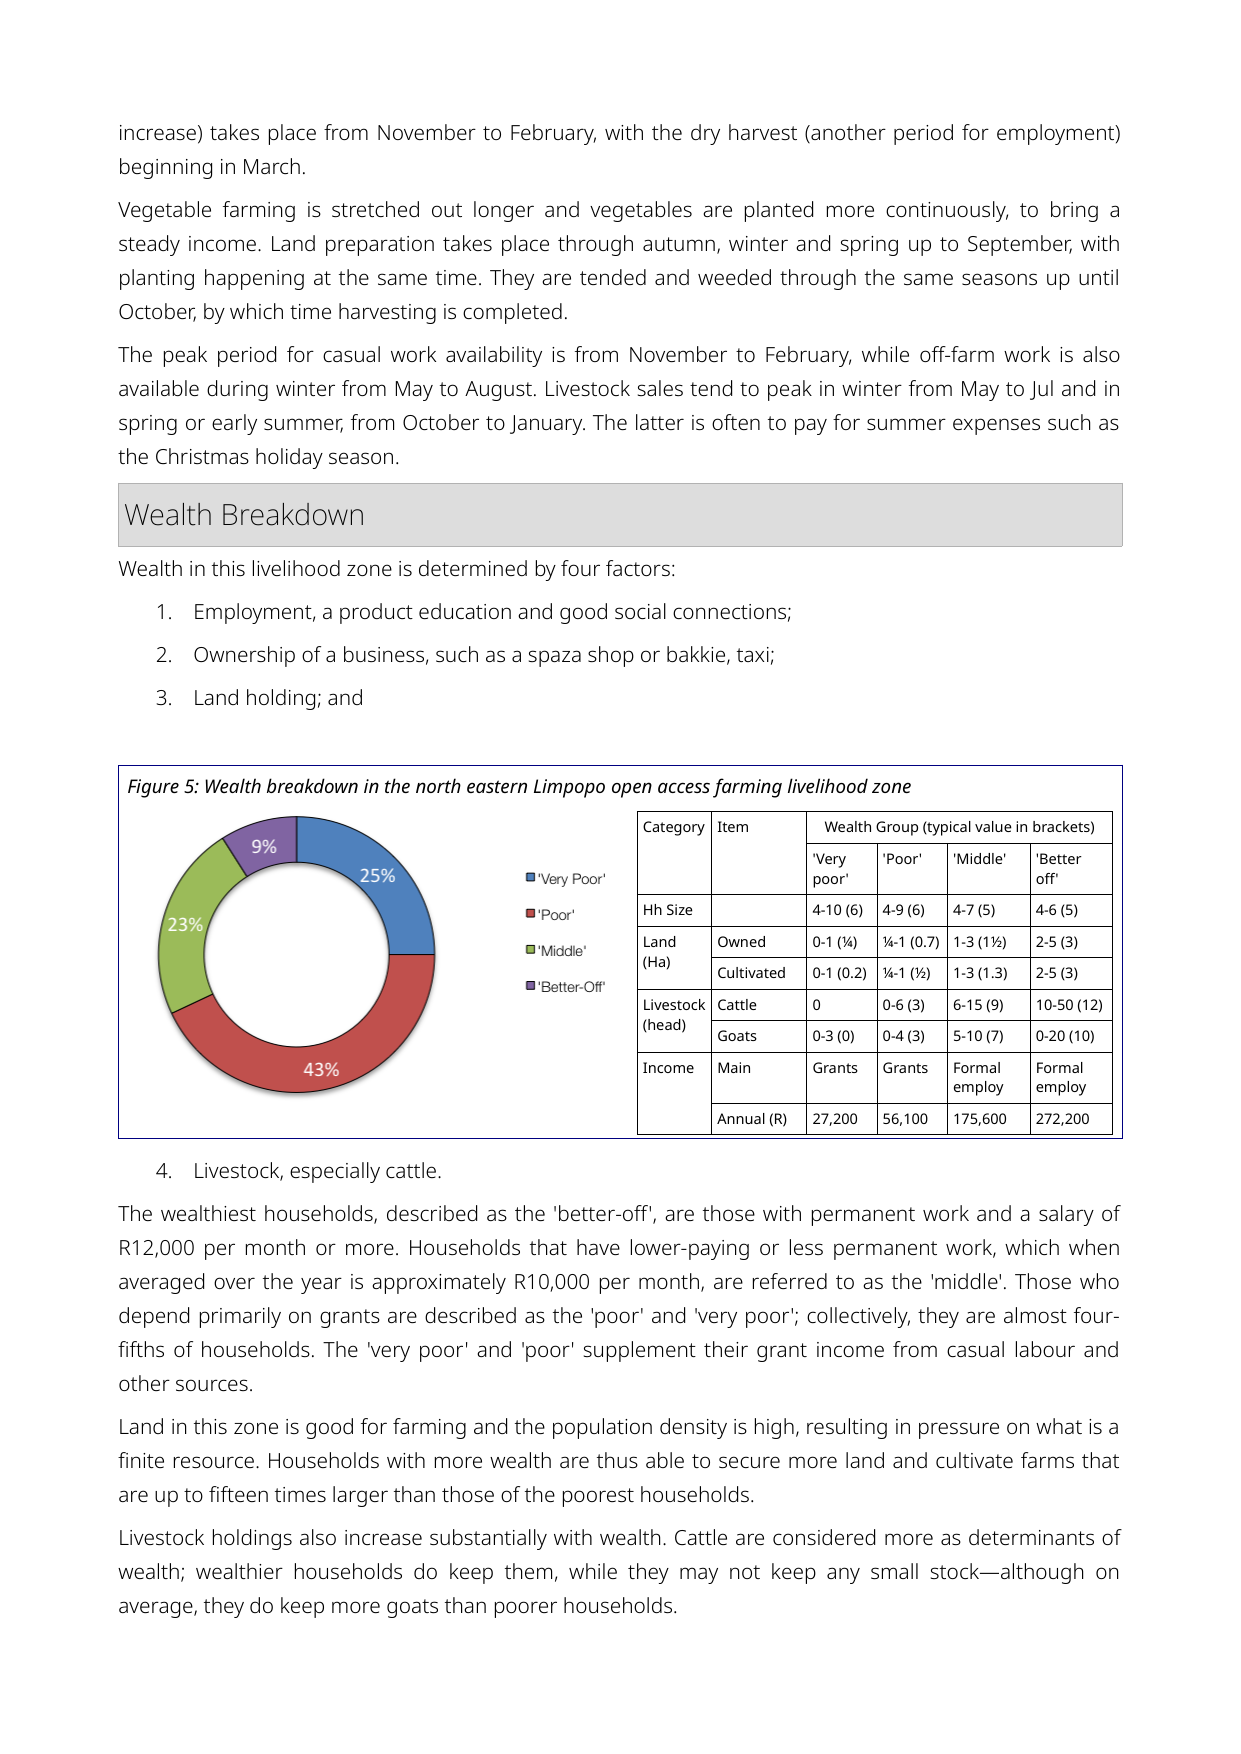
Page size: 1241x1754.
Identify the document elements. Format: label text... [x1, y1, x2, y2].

text Land in this zone is good for farming and the population density is high, resulting in pressure on what is a finite resource. Households with more wealth are thus able to secure more land and cultivate farms that are up to fifteen times larger than those of the poorest households. [118, 1412, 1122, 1509]
table_cell 2-5 (3) [1031, 927, 1112, 957]
table_cell Main [712, 1053, 806, 1103]
table_cell Grants [878, 1053, 947, 1103]
table_cell 'Poor' [878, 844, 947, 894]
list [119, 766, 1122, 1138]
table_cell 4-7 (5) [948, 895, 1030, 926]
table_cell Hh Size [638, 895, 711, 926]
table_header Item [712, 812, 806, 894]
list Ownership of a business, such as a spaza shop or bakkie, taxi; [156, 640, 1122, 669]
table_cell 27,200 [807, 1104, 877, 1134]
list Figure 5: Wealth breakdown in the north eastern Limpopo open access farming livelihood zone [127, 773, 1113, 799]
text Livestock holdings also increase substantially with wealth. Cattle are considered more as determinants of wealth; wealthier households do keep them, while they may not keep any small stock—although on average, they do keep more goats than poorer households. [118, 1523, 1122, 1620]
table_cell Grants [807, 1053, 877, 1103]
table_cell Owned [712, 927, 806, 957]
list Land holding; and [156, 683, 1122, 712]
table_cell ¼-1 (0.7) [878, 927, 947, 957]
table_header Category [638, 812, 711, 894]
table_cell 272,200 [1031, 1104, 1112, 1134]
table_cell Livestock (head) [638, 990, 711, 1052]
table_cell 4-6 (5) [1031, 895, 1112, 926]
table_cell Annual (R) [712, 1104, 806, 1134]
table_cell Income [638, 1053, 711, 1134]
table_cell 'Middle' [948, 844, 1030, 894]
table_cell 4-9 (6) [878, 895, 947, 926]
table_cell 4-10 (6) [807, 895, 877, 926]
list [118, 726, 1122, 765]
table_cell 0-6 (3) [878, 990, 947, 1020]
table_cell 'Better off' [1031, 844, 1112, 894]
table_header Wealth Group (typical value in brackets) [807, 812, 1112, 843]
table_cell Cattle [712, 990, 806, 1020]
table_cell Formal employ [1031, 1053, 1112, 1103]
text The peak period for casual work availability is from November to February, while off-farm work is also available during winter from May to August. Livestock sales tend to peak in winter from May to Jul and in spring or early summer, from October to January. The latter is often to pay for summer expenses such as the Christmas holiday season. [118, 340, 1122, 471]
table_cell 1-3 (1.3) [948, 958, 1030, 989]
table_cell 175,600 [948, 1104, 1030, 1134]
table_cell 10-50 (12) [1031, 990, 1112, 1020]
list Livestock, especially cattle. [156, 1139, 1122, 1184]
table_cell Goats [712, 1021, 806, 1052]
text Vegetable farming is stretched out longer and vegetables are planted more continuously, to bring a steady income. Land preparation takes place through autumn, winter and spring up to September, with planting happening at the same time. They are tended and weeded through the same seasons up until October, by which time harvesting is completed. [118, 195, 1122, 326]
table_cell 5-10 (7) [948, 1021, 1030, 1052]
table_cell 6-15 (9) [948, 990, 1030, 1020]
table_cell 0-4 (3) [878, 1021, 947, 1052]
table_header Wealth Breakdown [119, 484, 1122, 546]
table_cell Formal employ [948, 1053, 1030, 1103]
table_cell ¼-1 (½) [878, 958, 947, 989]
table_cell 0 [807, 990, 877, 1020]
table_cell 56,100 [878, 1104, 947, 1134]
table_cell Land (Ha) [638, 927, 711, 989]
table_cell 0-1 (¼) [807, 927, 877, 957]
picture [128, 803, 633, 1111]
text increase) takes place from November to February, with the dry harvest (another period for employment) beginning in March. [118, 118, 1122, 181]
list Employment, a product education and good social connections; [156, 597, 1122, 626]
text The wealthiest households, described as the 'better-off', are those with permanent work and a salary of R12,000 per month or more. Households that have lower-paying or less permanent work, which when averaged over the year is approximately R10,000 per month, are referred to as the 'middle'. Those who depend primarily on grants are described as the 'poor' and 'very poor'; collectively, they are almost four-fifths of households. The 'very poor' and 'poor' supplement their grant income from casual labour and other sources. [118, 1199, 1122, 1398]
table_cell Cultivated [712, 958, 806, 989]
table_cell 0-3 (0) [807, 1021, 877, 1052]
table_cell 0-20 (10) [1031, 1021, 1112, 1052]
table_cell [712, 895, 806, 926]
table_cell 'Very poor' [807, 844, 877, 894]
text Wealth in this livelihood zone is determined by four factors: [118, 554, 1122, 583]
table_cell 1-3 (1½) [948, 927, 1030, 957]
table_cell 2-5 (3) [1031, 958, 1112, 989]
table_cell 0-1 (0.2) [807, 958, 877, 989]
